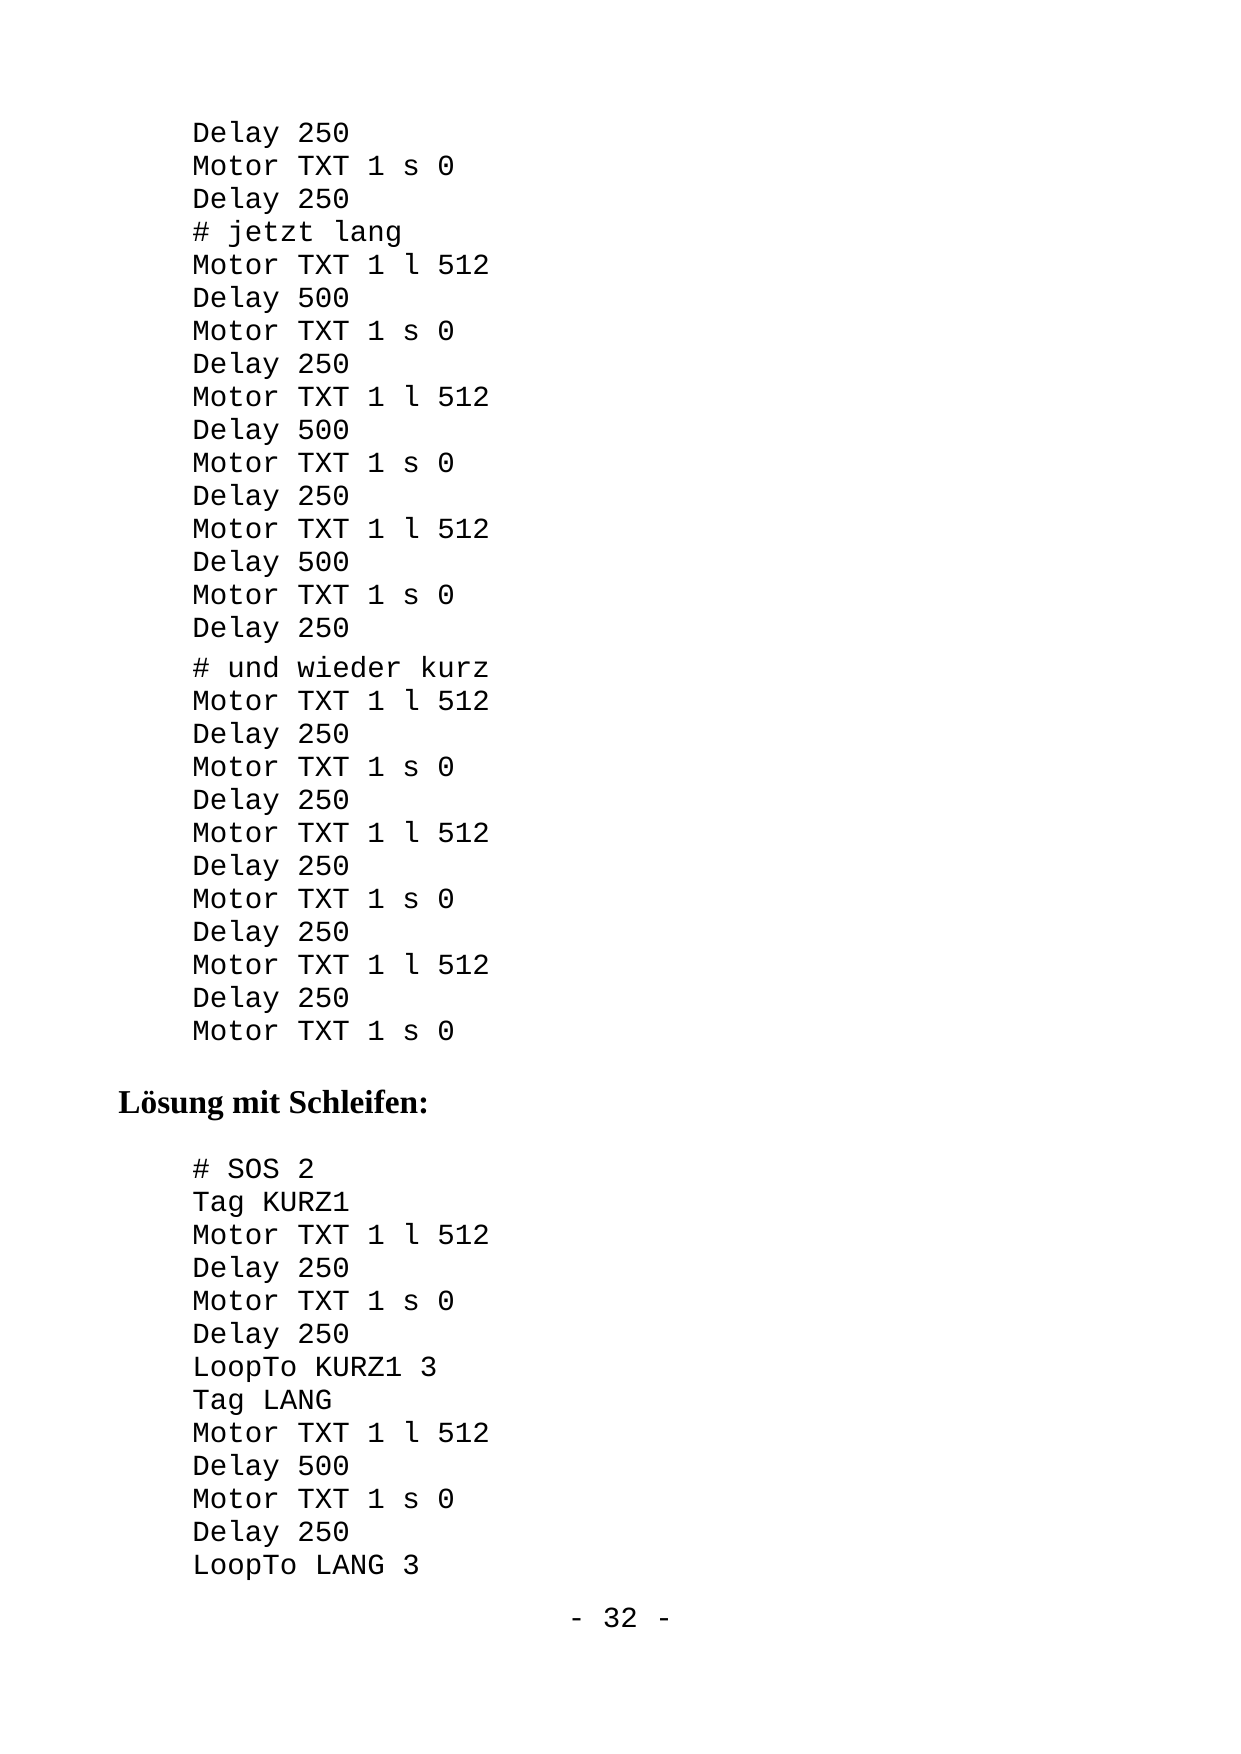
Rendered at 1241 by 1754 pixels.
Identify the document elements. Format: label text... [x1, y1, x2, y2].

text LoopTo KURZ1 3 [118, 1352, 1122, 1385]
text Delay 250 [118, 613, 1122, 646]
text Delay 250 [118, 1319, 1122, 1352]
text Delay 250 [118, 184, 1122, 217]
text Delay 250 [118, 851, 1122, 884]
text Delay 250 [118, 785, 1122, 818]
text Tag KURZ1 [118, 1187, 1122, 1220]
text Motor TXT 1 s 0 [118, 752, 1122, 785]
text Motor TXT 1 l 512 [118, 250, 1122, 283]
text Motor TXT 1 l 512 [118, 1220, 1122, 1253]
text Motor TXT 1 l 512 [118, 382, 1122, 415]
text Motor TXT 1 s 0 [118, 1017, 1122, 1049]
text Tag LANG [118, 1385, 1122, 1418]
text Delay 250 [118, 118, 1122, 151]
text Motor TXT 1 l 512 [118, 1418, 1122, 1451]
text Motor TXT 1 s 0 [118, 884, 1122, 917]
text Motor TXT 1 l 512 [118, 818, 1122, 851]
text Delay 250 [118, 719, 1122, 752]
text Delay 500 [118, 283, 1122, 316]
text Motor TXT 1 l 512 [118, 514, 1122, 547]
text Motor TXT 1 l 512 [118, 951, 1122, 983]
text Delay 500 [118, 547, 1122, 580]
text Delay 250 [118, 1253, 1122, 1286]
text Motor TXT 1 s 0 [118, 151, 1122, 184]
text Delay 500 [118, 415, 1122, 448]
text Lösung mit Schleifen: [118, 1083, 1122, 1121]
text # SOS 2 [118, 1154, 1122, 1187]
text Motor TXT 1 s 0 [118, 1484, 1122, 1517]
text # jetzt lang [118, 217, 1122, 250]
text Motor TXT 1 s 0 [118, 580, 1122, 613]
text Delay 250 [118, 983, 1122, 1017]
text Delay 250 [118, 349, 1122, 382]
text Delay 250 [118, 917, 1122, 951]
text Motor TXT 1 s 0 [118, 316, 1122, 349]
text LoopTo LANG 3 [118, 1550, 1122, 1583]
text Motor TXT 1 s 0 [118, 448, 1122, 481]
text Delay 250 [118, 1517, 1122, 1550]
text Delay 500 [118, 1451, 1122, 1484]
text Delay 250 [118, 481, 1122, 514]
text # und wieder kurz [118, 646, 1122, 686]
text Motor TXT 1 s 0 [118, 1286, 1122, 1319]
text Motor TXT 1 l 512 [118, 686, 1122, 719]
